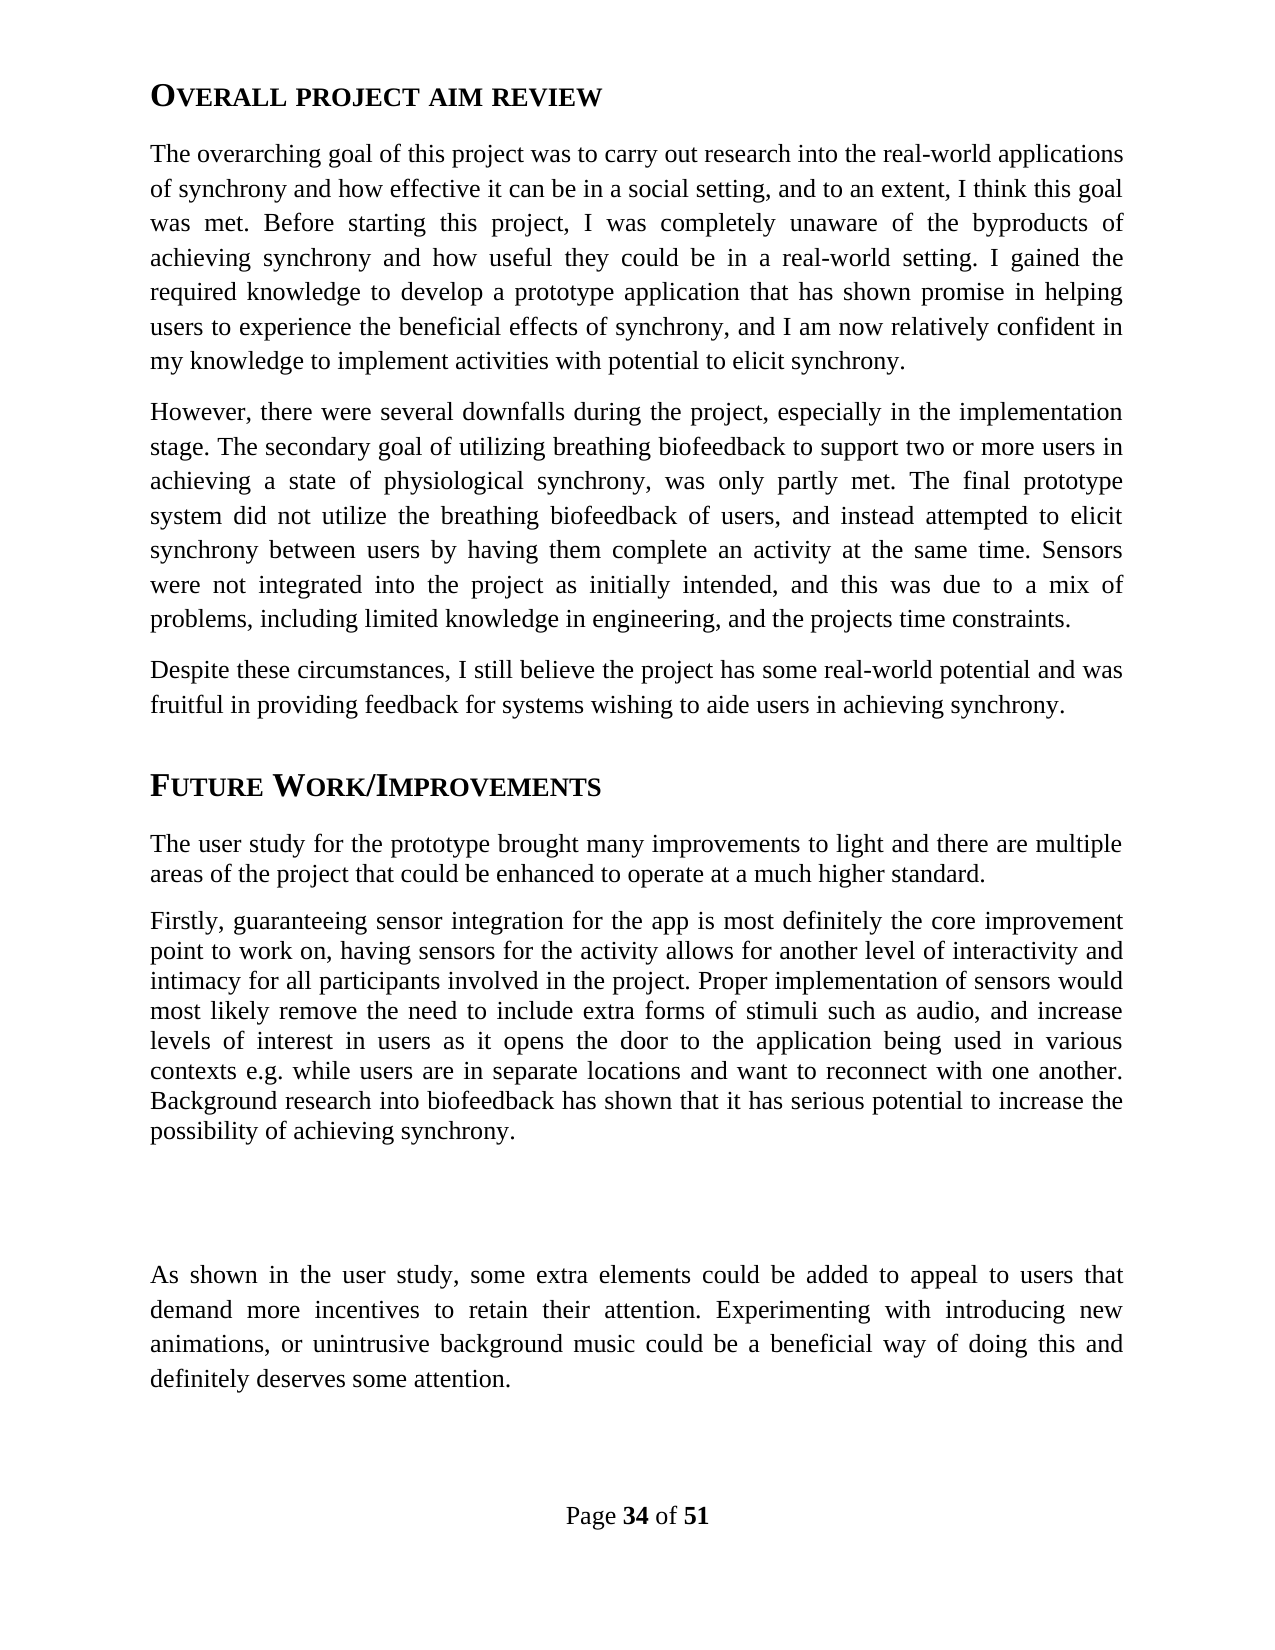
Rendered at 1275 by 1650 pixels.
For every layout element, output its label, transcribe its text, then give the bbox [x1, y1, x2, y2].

subtitle Future Work/Improvements [150, 765, 1125, 803]
text The overarching goal of this project was to carry out research into the real-world applications of synchrony and how effective it can be in a social setting, and to an extent, I think this goal was met. Before starting this project, I was completely unaware of the byproducts of achieving synchrony and how useful they could be in a real-world setting. I gained the required knowledge to develop a prototype application that has shown promise in helping users to experience the beneficial effects of synchrony, and I am now relatively confident in my knowledge to implement activities with potential to elicit synchrony. [150, 138, 1125, 375]
text The user study for the prototype brought many improvements to light and there are multiple areas of the project that could be enhanced to operate at a much higher standard. [150, 828, 1125, 888]
text Firstly, guaranteeing sensor integration for the app is most definitely the core improvement point to work on, having sensors for the activity allows for another level of interactivity and intimacy for all participants involved in the project. Proper implementation of sensors would most likely remove the need to include extra forms of stimuli such as audio, and increase levels of interest in users as it opens the door to the application being used in various contexts e.g. while users are in separate locations and want to reconnect with one another. Background research into biofeedback has shown that it has serious potential to increase the possibility of achieving synchrony. [150, 905, 1125, 1145]
text As shown in the user study, some extra elements could be added to appeal to users that demand more incentives to retain their attention. Experimenting with introducing new animations, or unintrusive background music could be a beneficial way of doing this and definitely deserves some attention. [150, 1259, 1125, 1393]
text However, there were several downfalls during the project, especially in the implementation stage. The secondary goal of utilizing breathing biofeedback to support two or more users in achieving a state of physiological synchrony, was only partly met. The final prototype system did not utilize the breathing biofeedback of users, and instead attempted to elicit synchrony between users by having them complete an activity at the same time. Sensors were not integrated into the project as initially intended, and this was due to a mix of problems, including limited knowledge in engineering, and the projects time constraints. [150, 396, 1125, 633]
subtitle Overall project aim review [150, 75, 1125, 113]
text Despite these circumstances, I still believe the project has some real-world potential and was fruitful in providing feedback for systems wishing to aide users in achieving synchrony. [150, 654, 1125, 719]
